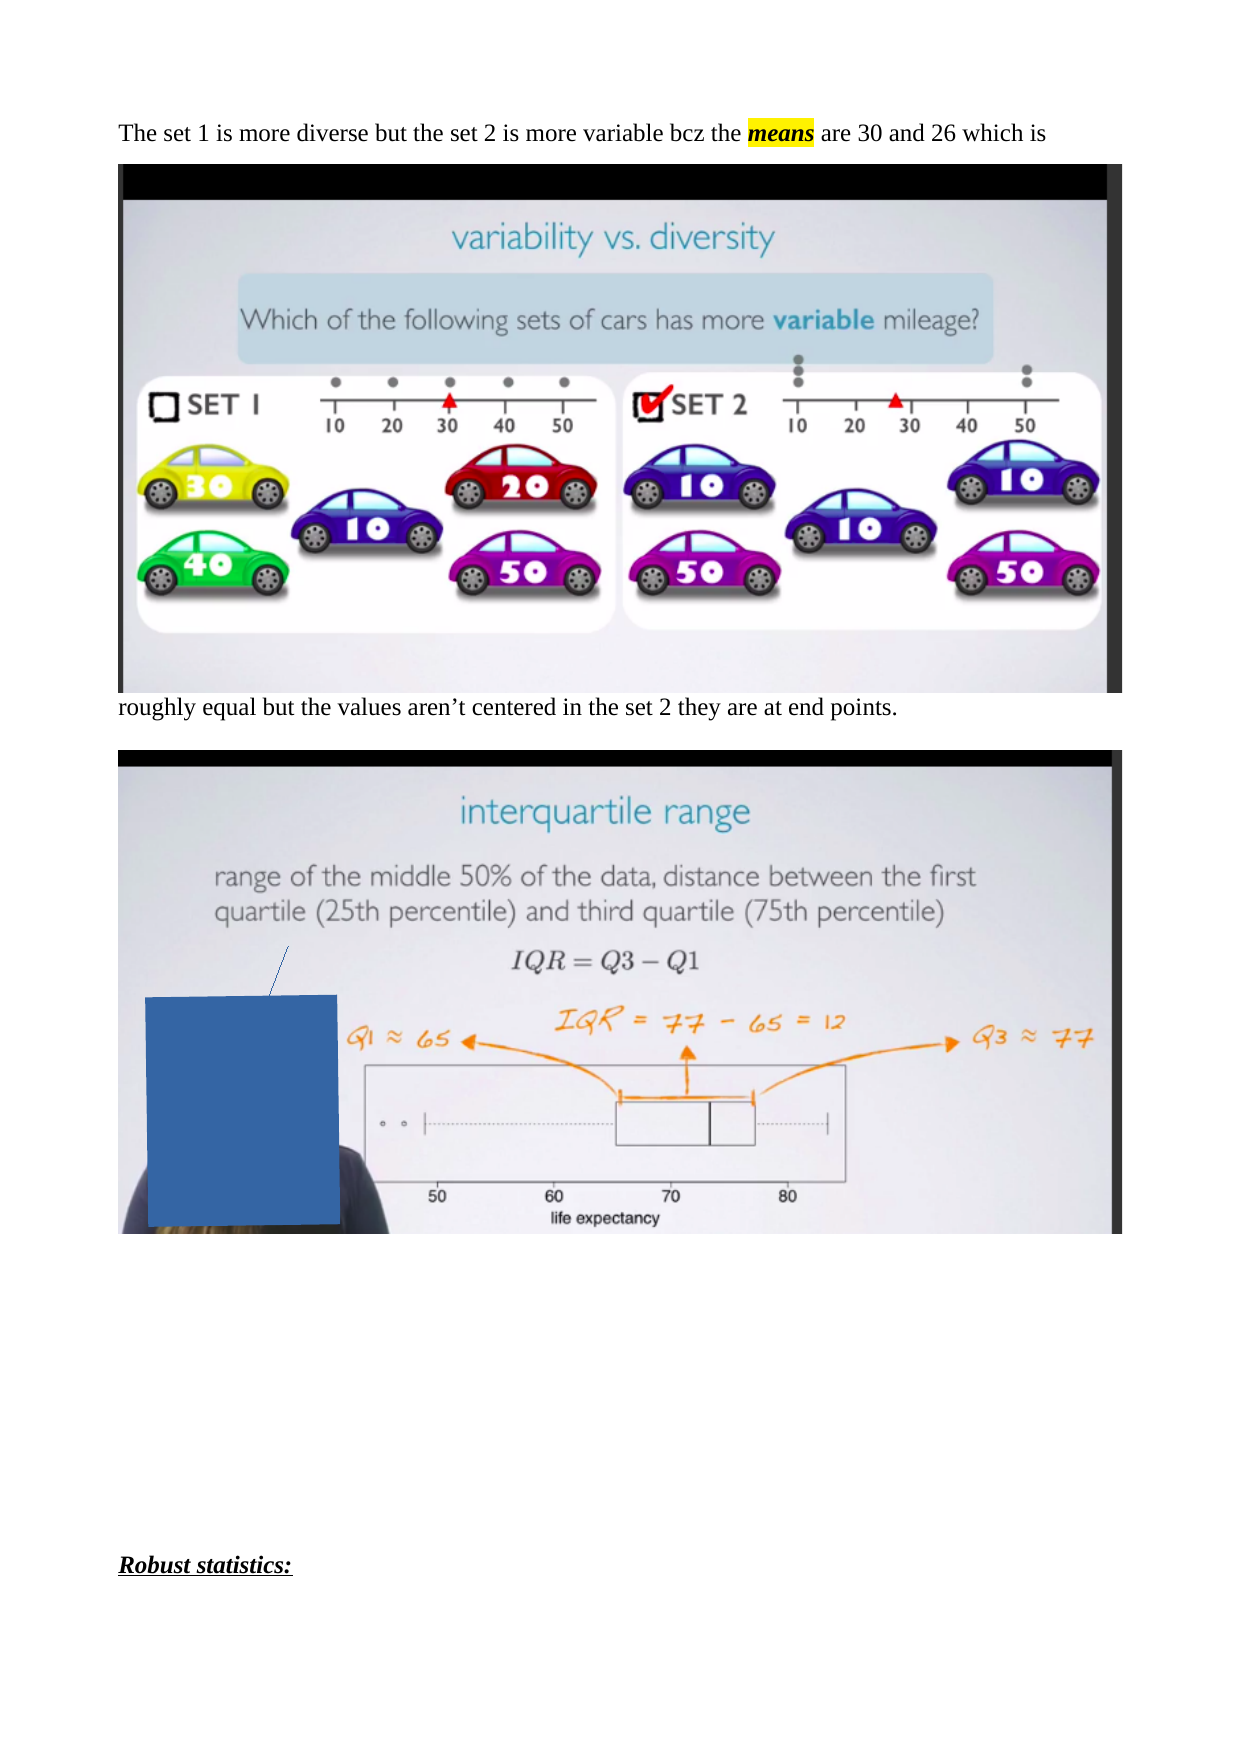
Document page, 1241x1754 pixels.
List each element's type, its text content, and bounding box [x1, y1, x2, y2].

text Robust statistics: [118, 1550, 1122, 1578]
text The set 1 is more diverse but the set 2 is more variable bcz the means are 30 and 26 which is [118, 118, 1122, 164]
picture [118, 164, 1123, 693]
text roughly equal but the values aren’t centered in the set 2 they are at end points. [118, 693, 1122, 721]
picture [118, 750, 1123, 1234]
